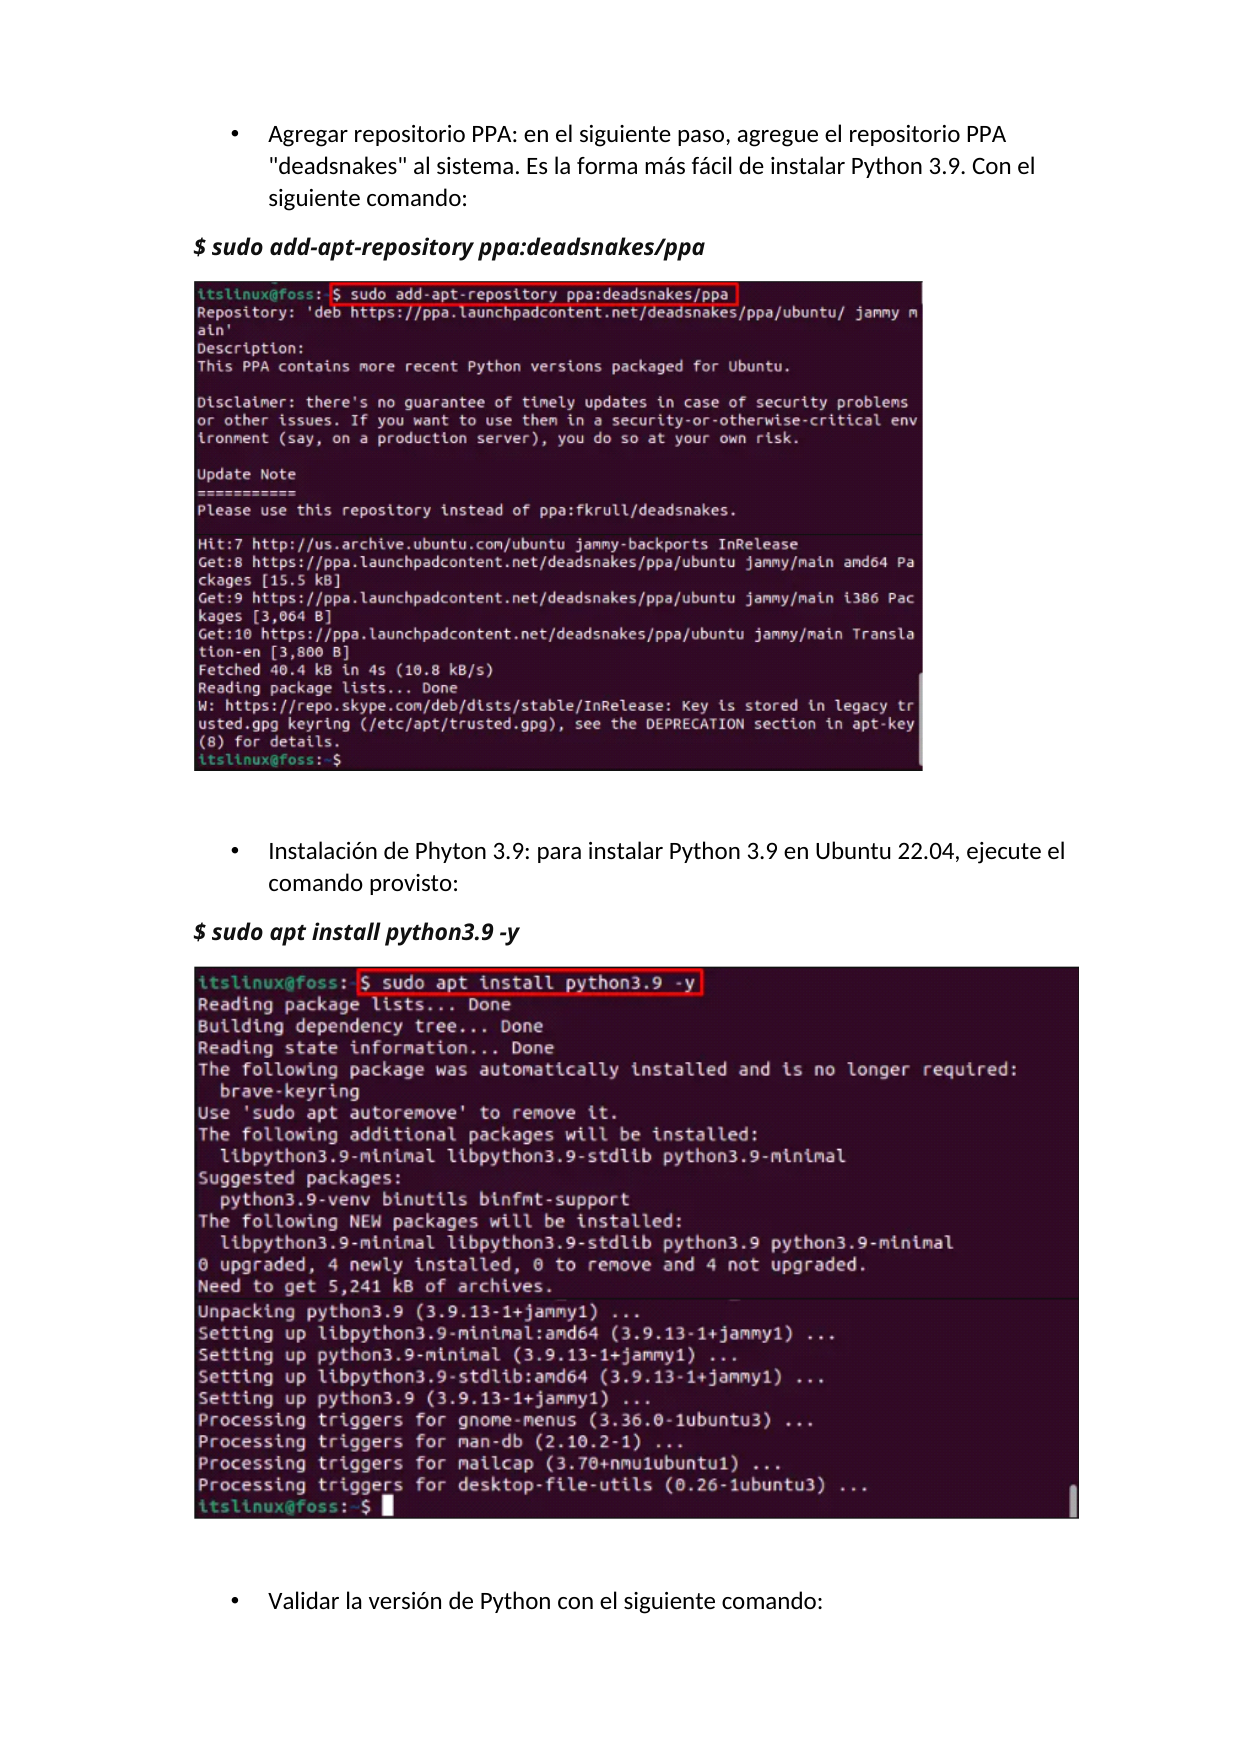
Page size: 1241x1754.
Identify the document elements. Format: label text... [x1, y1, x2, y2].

text $ sudo add-apt-repository ppa:deadsnakes/ppa [193, 231, 1122, 262]
list Instalación de Phyton 3.9: para instalar Python 3.9 en Ubuntu 22.04, ejecute el comando provisto: [231, 835, 1122, 897]
text $ sudo apt install python3.9 -y [193, 916, 1122, 947]
list Agregar repositorio PPA: en el siguiente paso, agregue el repositorio PPA "deadsnakes" al sistema. Es la forma más fácil de instalar Python 3.9. Con el siguiente comando: [231, 118, 1122, 213]
list Validar la versión de Python con el siguiente comando: [231, 1585, 1122, 1616]
